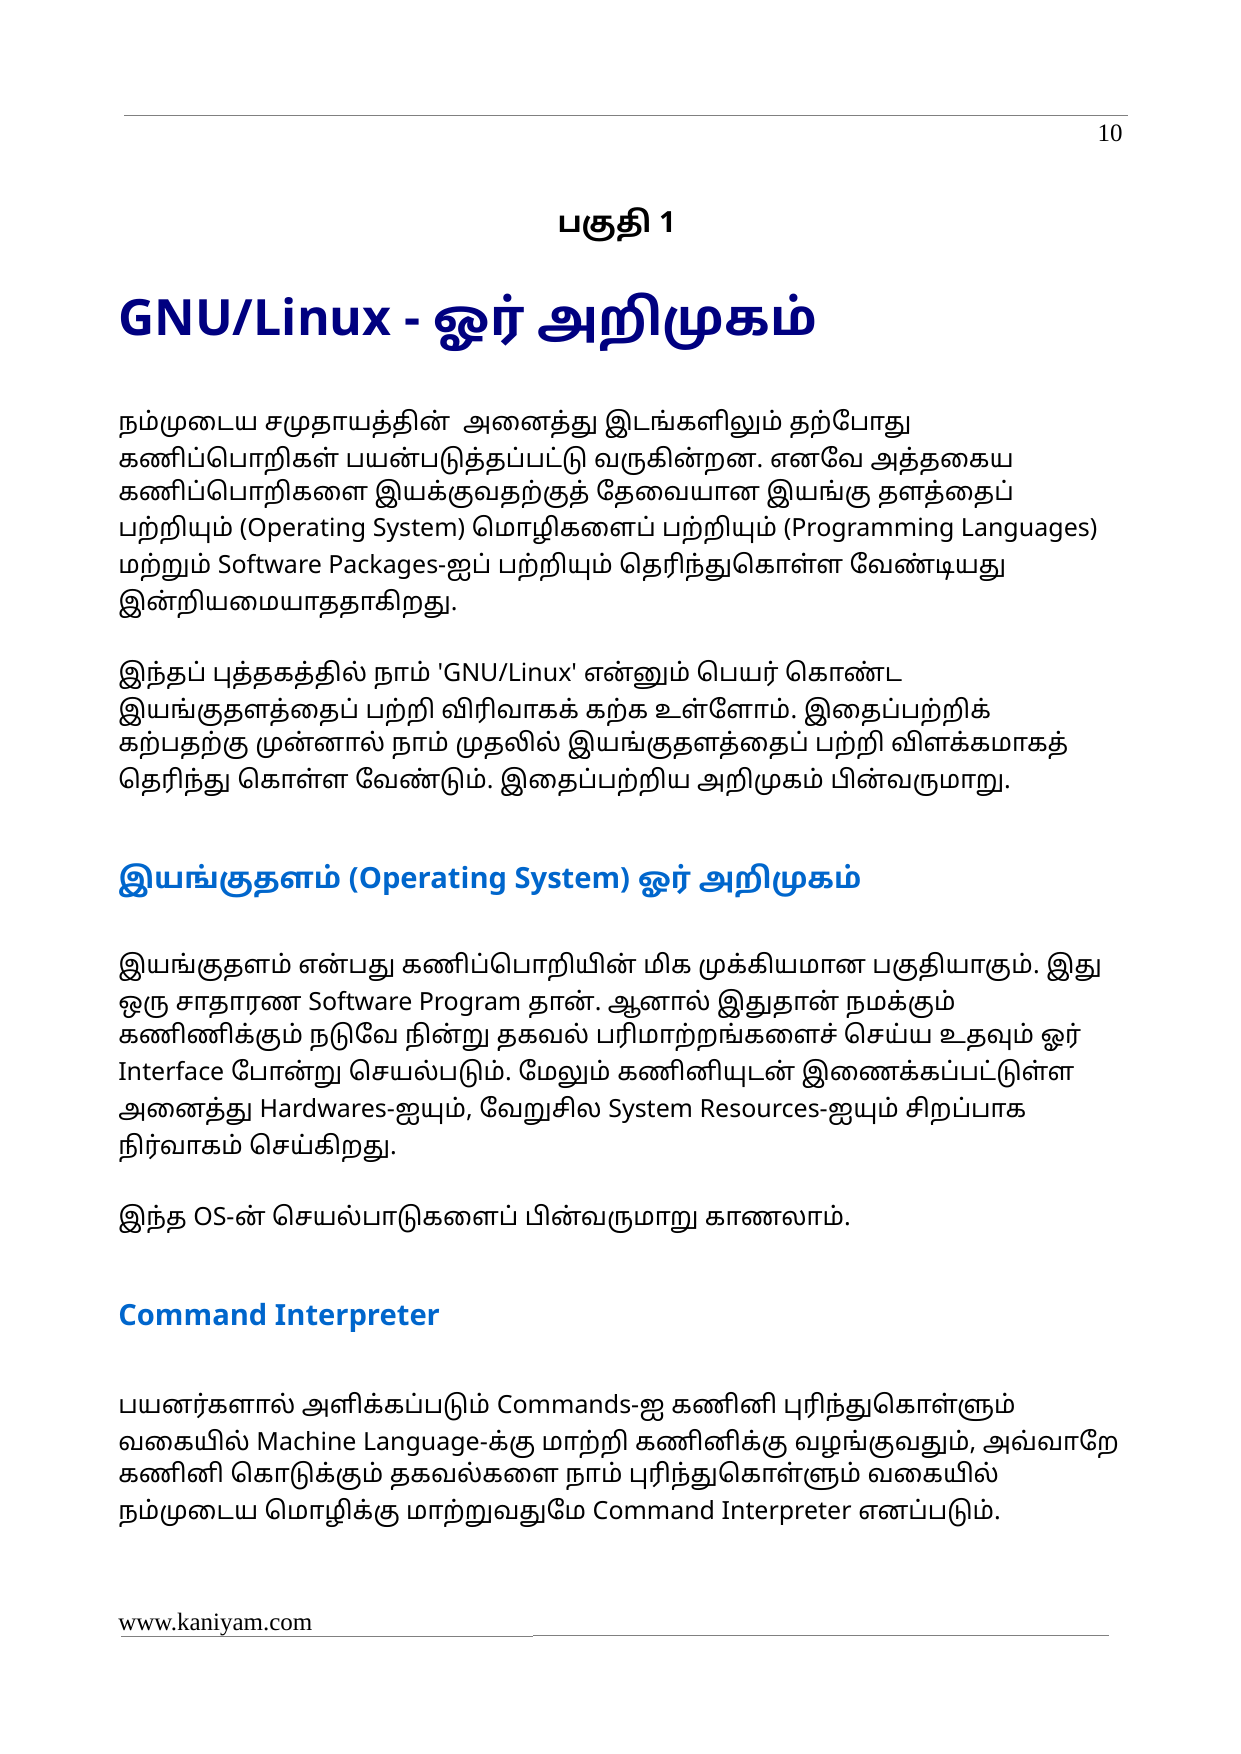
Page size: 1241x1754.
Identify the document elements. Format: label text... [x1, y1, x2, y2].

subtitle Command Interpreter [118, 1294, 1122, 1334]
text நம்முடைய சமுதாயத்தின் அனைத்து இடங்களிலும் தற்போது கணிப்பொறிகள் பயன்படுத்தப்பட்டு வருகின்றன. எனவே அத்தகைய கணிப்பொறிகளை இயக்குவதற்குத் தேவையான இயங்கு தளத்தைப் பற்றியும் (Operating System) மொழிகளைப் பற்றியும் (Programming Languages) மற்றும் Software Packages-ஐப் பற்றியும் தெரிந்துகொள்ள வேண்டியது இன்றியமையாததாகிறது. இந்தப் புத்தகத்தில் நாம் 'GNU/Linux' என்னும் பெயர் கொண்ட இயங்குதளத்தைப் பற்றி விரிவாகக் கற்க உள்ளோம். இதைப்பற்றிக் கற்பதற்கு முன்னால் நாம் முதலில் இயங்குதளத்தைப் பற்றி விளக்கமாகத் தெரிந்து கொள்ள வேண்டும். இதைப்பற்றிய அறிமுகம் பின்வருமாறு. [118, 408, 1122, 833]
text இயங்குதளம் என்பது கணிப்பொறியின் மிக முக்கியமான பகுதியாகும். இது ஒரு சாதாரண Software Program தான். ஆனால் இதுதான் நமக்கும் கணிணிக்கும் நடுவே நின்று தகவல் பரிமாற்றங்களைச் செய்ய உதவும் ஓர் Interface போன்று செயல்படும். மேலும் கணினியுடன் இணைக்கப்பட்டுள்ள அனைத்து Hardwares-ஐயும், வேறுசில System Resources-ஐயும் சிறப்பாக நிர்வாகம் செய்கிறது. [118, 947, 1122, 1164]
subtitle பகுதி 1 [118, 201, 1122, 244]
subtitle இயங்குதளம் (Operating System) ஓர் அறிமுகம் [118, 858, 1122, 934]
text பயனர்களால் அளிக்கப்படும் Commands-ஐ கணினி புரிந்துகொள்ளும் வகையில் Machine Language-க்கு மாற்றி கணினிக்கு வழங்குவதும், அவ்வாறே கணினி கொடுக்கும் தகவல்களை நாம் புரிந்துகொள்ளும் வகையில் நம்முடைய மொழிக்கு மாற்றுவதுமே Command Interpreter எனப்படும். [118, 1386, 1122, 1530]
text இந்த OS-ன் செயல்பாடுகளைப் பின்வருமாறு காணலாம். [118, 1164, 1122, 1269]
subtitle GNU/Linux - ஓர் அறிமுகம் [118, 282, 1122, 356]
